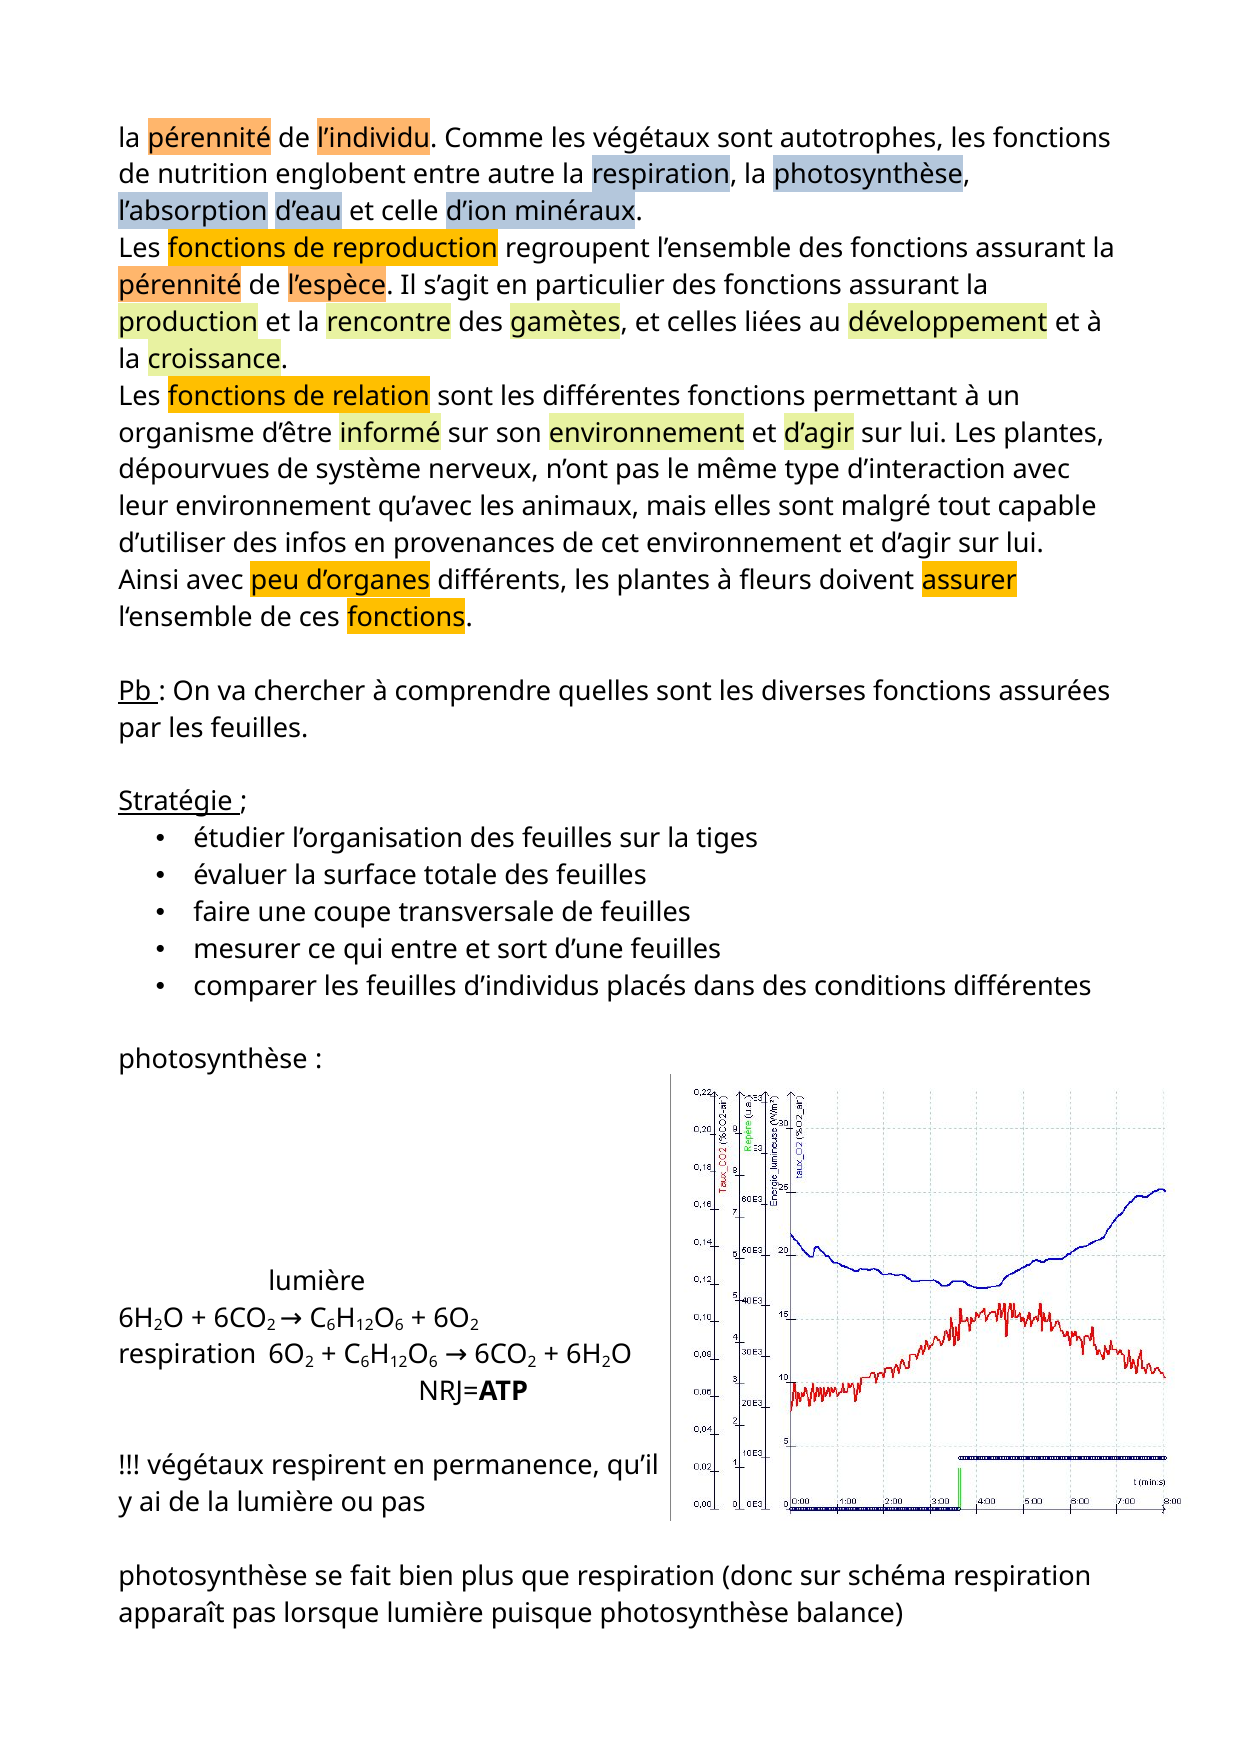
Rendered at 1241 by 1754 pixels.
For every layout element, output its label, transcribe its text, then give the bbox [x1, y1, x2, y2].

text photosynthèse : [118, 1040, 1122, 1077]
text Les fonctions de relation sont les différentes fonctions permettant à un organisme d’être informé sur son environnement et d’agir sur lui. Les plantes, dépourvues de système nerveux, n’ont pas le même type d’interaction avec leur environnement qu’avec les animaux, mais elles sont malgré tout capable d’utiliser des infos en provenances de cet environnement et d’agir sur lui. [118, 376, 1122, 561]
text Stratégie ; [118, 782, 1122, 819]
text la pérennité de l’individu. Comme les végétaux sont autotrophes, les fonctions de nutrition englobent entre autre la respiration, la photosynthèse, l’absorption d’eau et celle d’ion minéraux. [118, 118, 1122, 229]
picture [670, 1074, 1192, 1521]
list comparer les feuilles d’individus placés dans des conditions différentes [156, 966, 1122, 1003]
text Pb : On va chercher à comprendre quelles sont les diverses fonctions assurées par les feuilles. [118, 671, 1122, 745]
list étudier l’organisation des feuilles sur la tiges [156, 819, 1122, 856]
text lumière [118, 1261, 670, 1298]
text respiration 6O2 + C6H12O6 → 6CO2 + 6H2O [118, 1335, 670, 1372]
list mesurer ce qui entre et sort d’une feuilles [156, 929, 1122, 966]
list évaluer la surface totale des feuilles [156, 856, 1122, 892]
text Les fonctions de reproduction regroupent l’ensemble des fonctions assurant la pérennité de l’espèce. Il s’agit en particulier des fonctions assurant la production et la rencontre des gamètes, et celles liées au développement et à la croissance. [118, 229, 1122, 376]
text NRJ=ATP [118, 1372, 670, 1409]
text photosynthèse se fait bien plus que respiration (donc sur schéma respiration apparaît pas lorsque lumière puisque photosynthèse balance) [118, 1556, 1122, 1630]
text !!! végétaux respirent en permanence, qu’il y ai de la lumière ou pas [118, 1446, 670, 1519]
text Ainsi avec peu d’organes différents, les plantes à fleurs doivent assurer l‘ensemble de ces fonctions. [118, 561, 1122, 634]
text 6H2O + 6CO2 → C6H12O6 + 6O2 [118, 1298, 670, 1335]
list faire une coupe transversale de feuilles [156, 892, 1122, 929]
